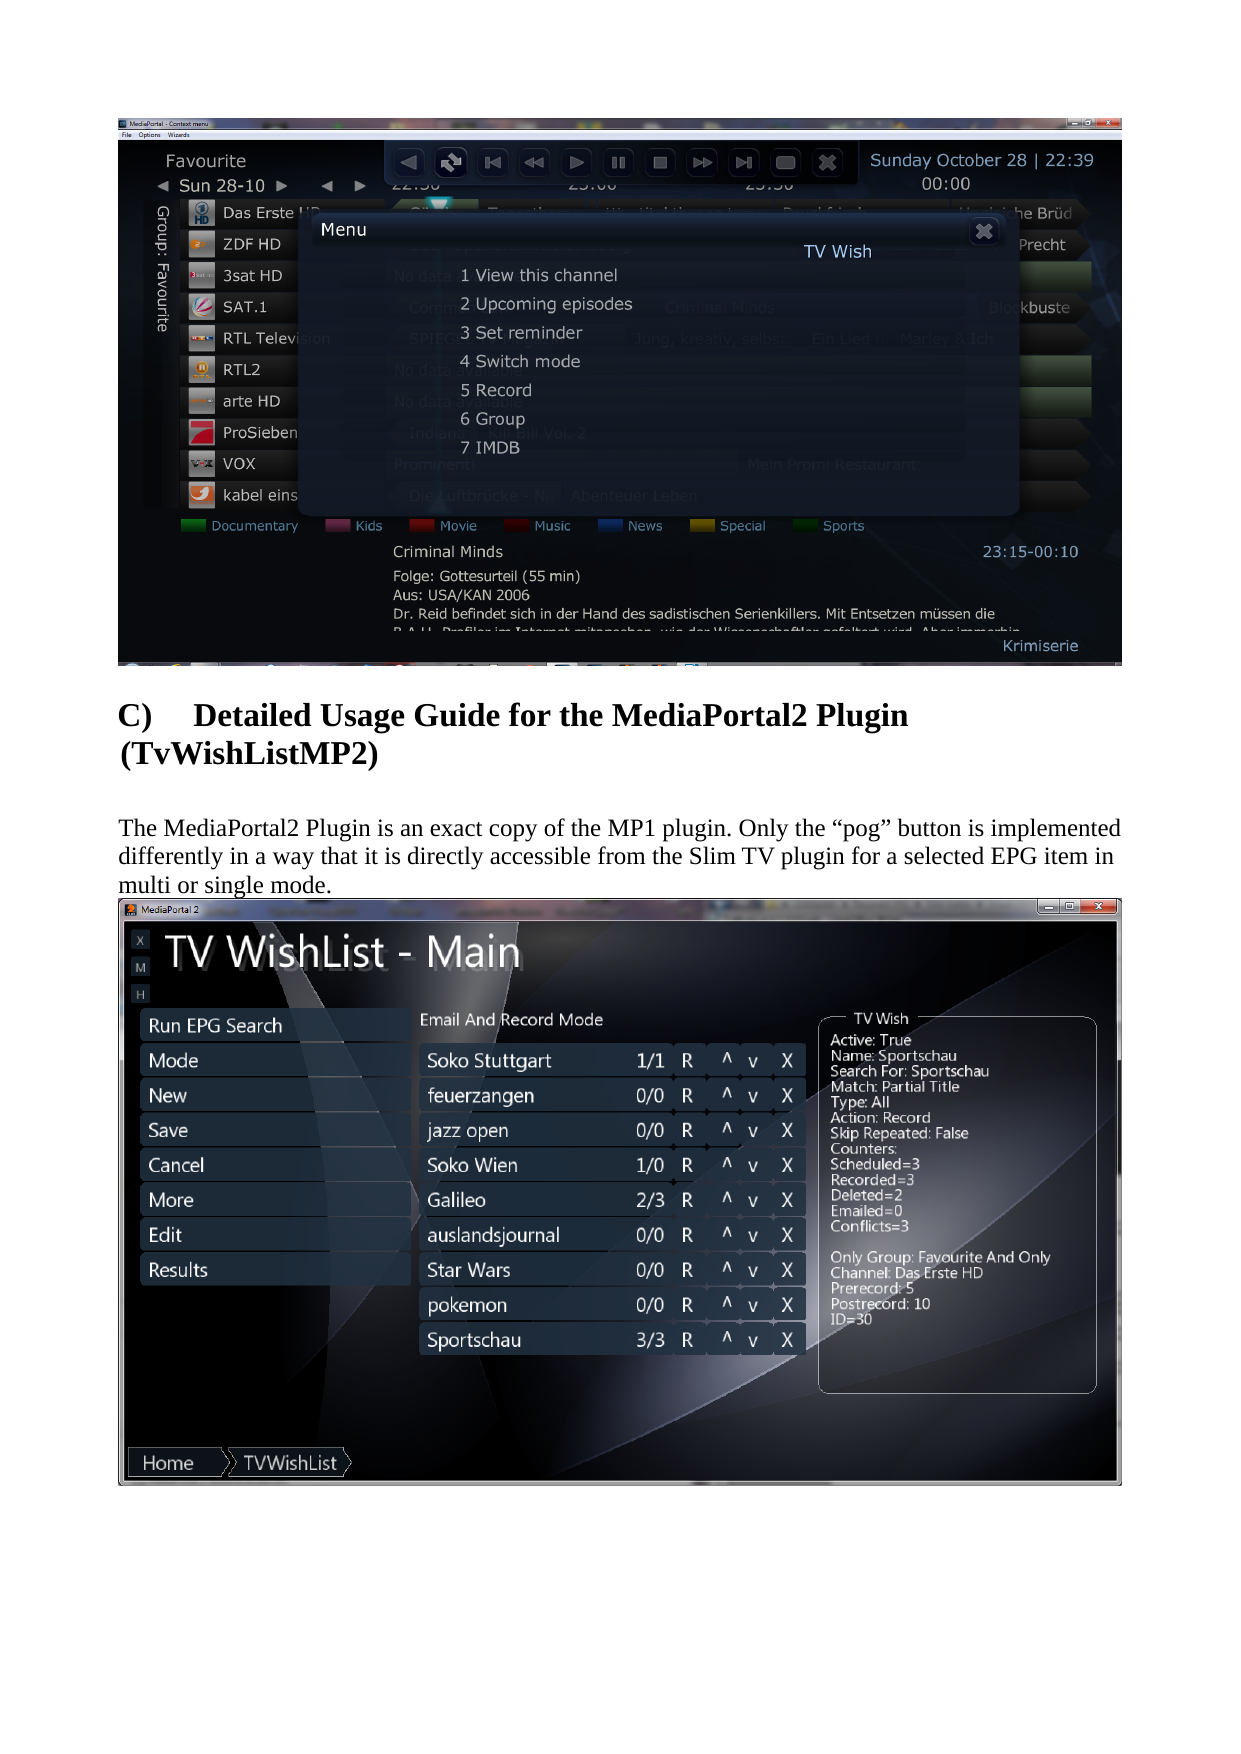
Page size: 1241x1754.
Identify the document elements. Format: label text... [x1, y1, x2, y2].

list Detailed Usage Guide for the MediaPortal2 Plugin (TvWishListMP2) [117, 695, 1122, 771]
text The MediaPortal2 Plugin is an exact copy of the MP1 plugin. Only the “pog” button is implemented differently in a way that it is directly accessible from the Slim TV plugin for a selected EPG item in multi or single mode. [118, 813, 1122, 898]
picture [118, 898, 1122, 1486]
picture [118, 118, 1122, 666]
